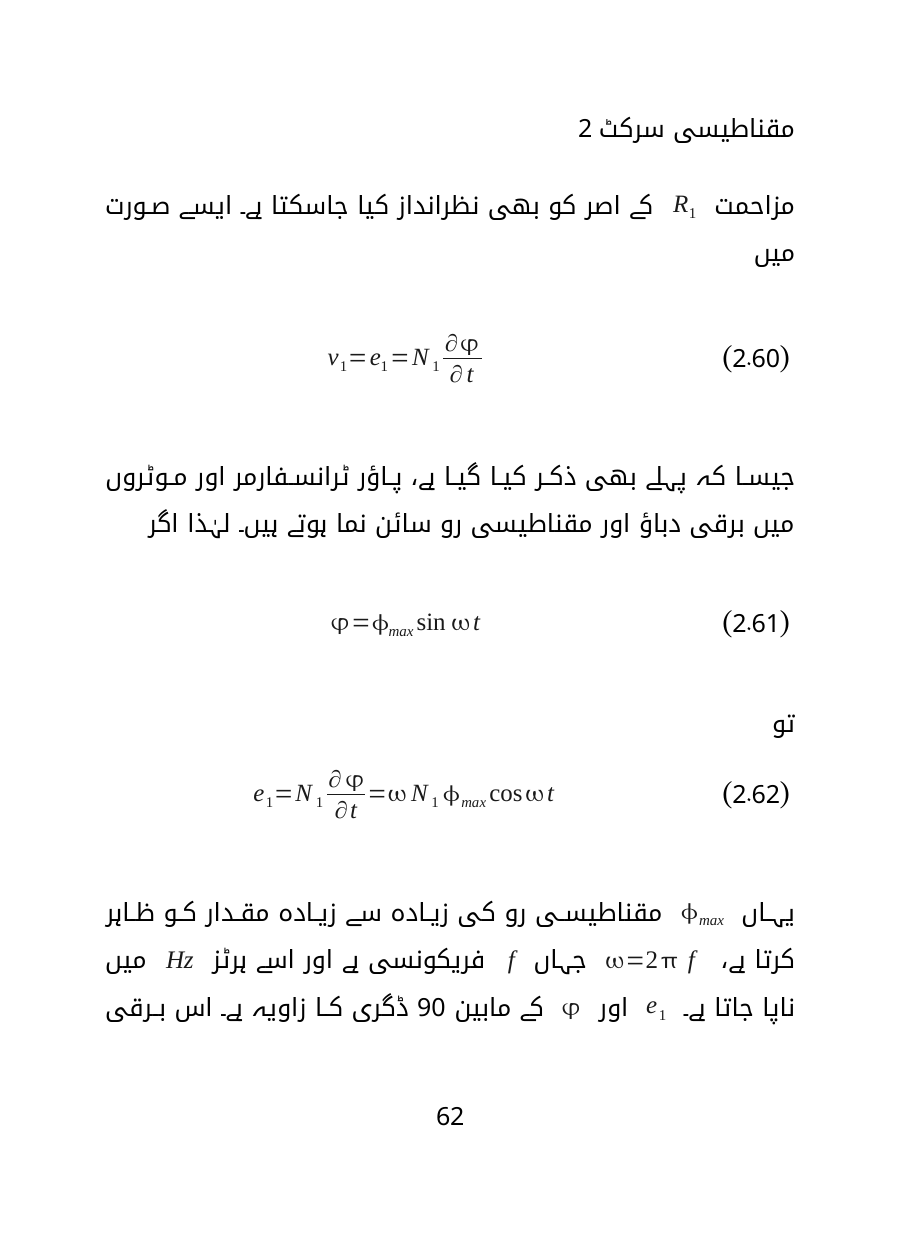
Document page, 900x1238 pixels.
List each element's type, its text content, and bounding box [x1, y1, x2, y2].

text تو [105, 700, 795, 747]
text اس مساوات میں انڈکٹنس کو نظرانداز کیا گیا ہے۔ اس کا اصر عموما بہت کم ہوتا ہے۔ عام تر پاؤر ٹرانسفارمر اور موٹروں میں مزاحمتکے اصر کو بھی نظرانداز کیا جاسکتا ہے۔ ایسے صورت میں [105, 182, 795, 277]
text جیسا کہ پہلے بھی ذکر کیا گیا ہے، پاؤر ٹرانسفارمر اور موٹروں میں برقی دباؤ اور مقناطیسی رو سائن نما ہوتے ہیں۔ لہٰذا اگر [105, 453, 795, 548]
table_header [105, 760, 694, 843]
table_header [105, 324, 696, 407]
table_header (2.62) [694, 760, 795, 843]
text یہاںمقناطیسی رو کی زیادہ سے زیادہ مقدار کو ظاہر کرتا ہے، جہاںفریکونسی ہے اور اسے ہرٹزمیں ناپا جاتا ہے۔اورکے مابین 90 ڈگری کا زاویہ ہے۔ اس برقی دباؤ کا آر ایم ایس مقدار [105, 889, 795, 1031]
table_header (2.60) [696, 324, 795, 407]
table_header (2.61) [696, 595, 795, 666]
table_header [105, 595, 696, 666]
